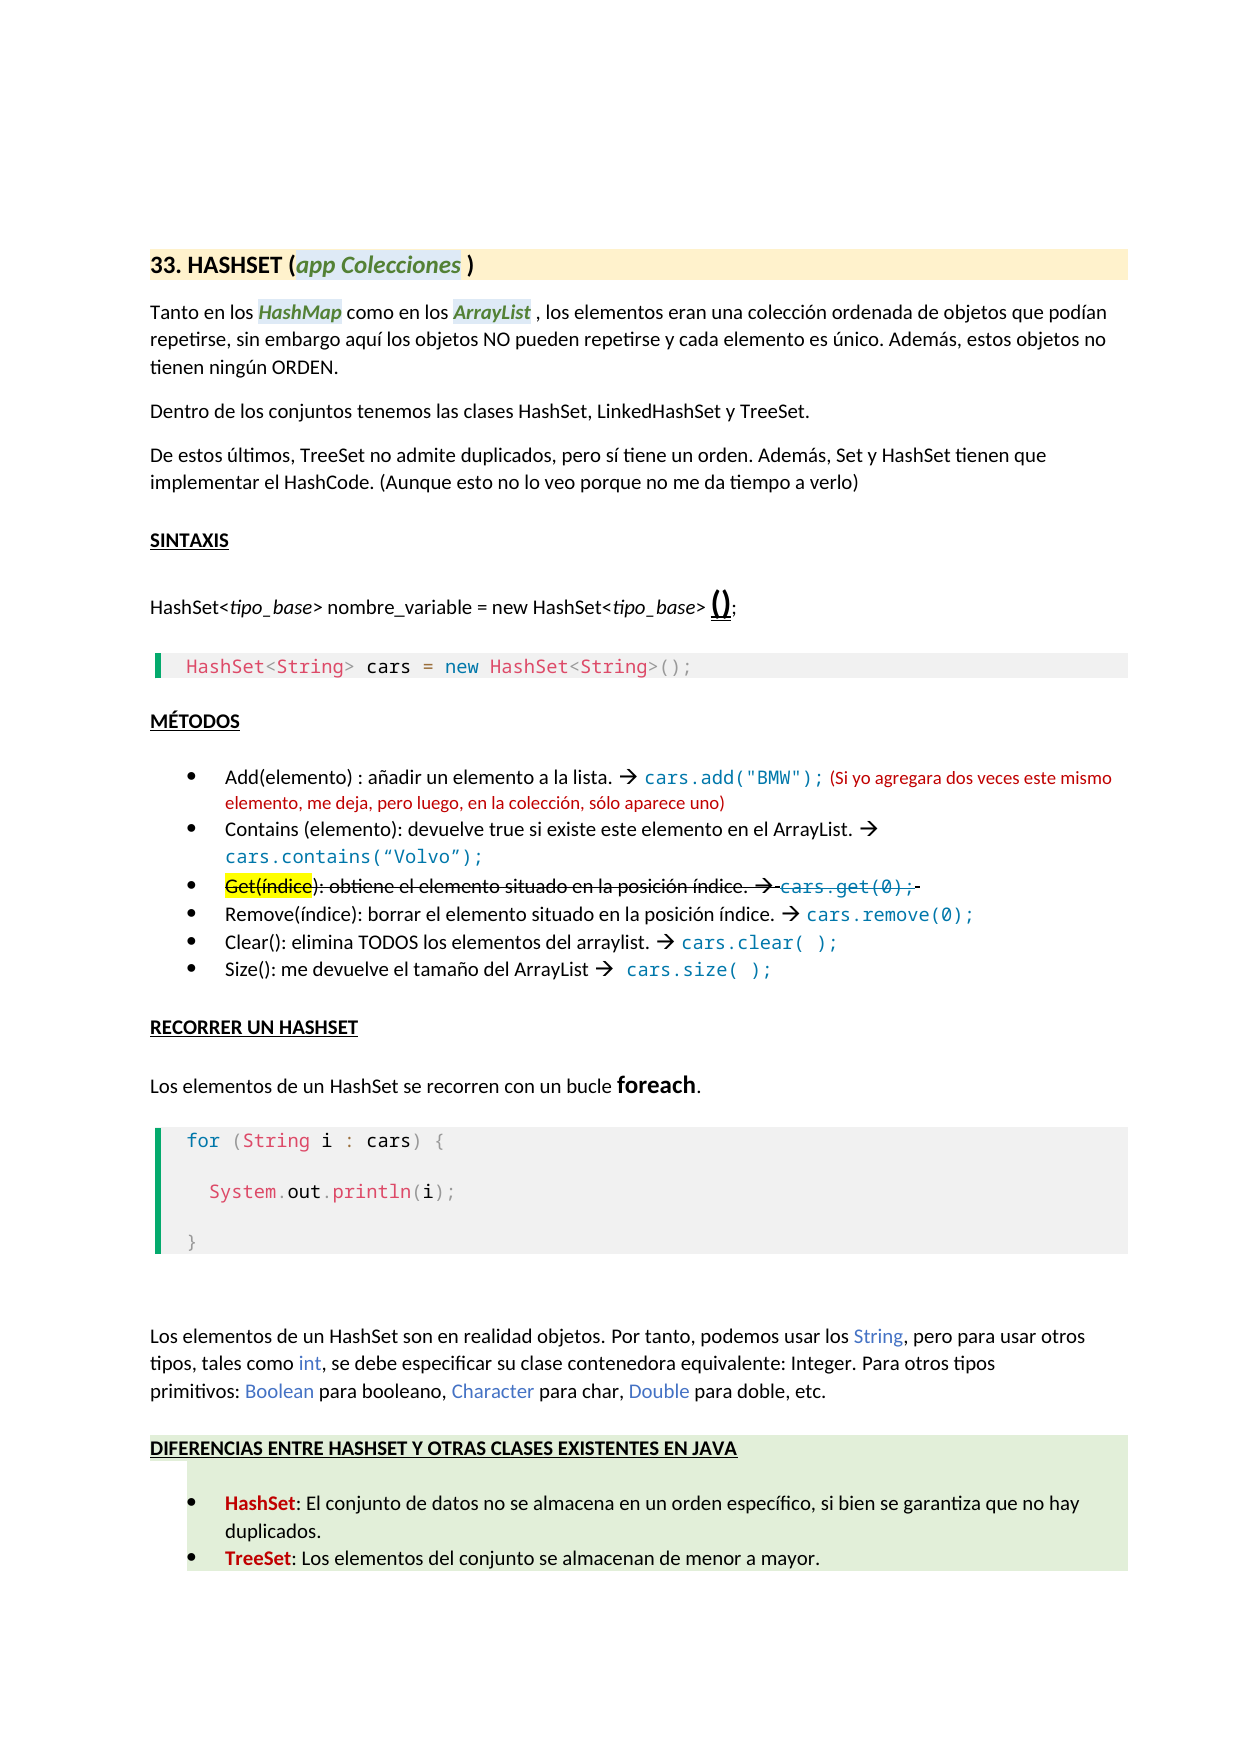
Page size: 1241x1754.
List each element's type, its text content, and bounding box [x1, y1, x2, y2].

text DIFERENCIAS ENTRE HASHSET Y OTRAS CLASES EXISTENTES EN JAVA [150, 1435, 1128, 1461]
text } [161, 1228, 1128, 1254]
list HashSet: El conjunto de datos no se almacena en un orden específico, si bien se garantiza que no hay duplicados. [187, 1491, 1128, 1543]
text SINTAXIS [150, 527, 1128, 552]
list Clear(): elimina TODOS los elementos del arraylist.  cars.clear( ); [187, 929, 1128, 954]
list HASHSET (app Colecciones ) [150, 249, 1128, 280]
text System.out.println(i); [161, 1178, 1128, 1203]
text HashSet<tipo_base> nombre_variable = new HashSet<tipo_base> (); [150, 582, 1128, 623]
text De estos últimos, TreeSet no admite duplicados, pero sí tiene un orden. Además, Set y HashSet tienen que implementar el HashCode. (Aunque esto no lo veo porque no me da tiempo a verlo) [150, 442, 1128, 495]
text Los elementos de un HashSet son en realidad objetos. Por tanto, podemos usar los String, pero para usar otros tipos, tales como int, se debe especificar su clase contenedora equivalente: Integer. Para otros tipos primitivos: Boolean para booleano, Character para char, Double para doble, etc. [150, 1323, 1128, 1403]
text MÉTODOS [150, 708, 1128, 734]
text RECORRER UN HASHSET [150, 1014, 1128, 1039]
list Contains (elemento): devuelve true si existe este elemento en el ArrayList.  cars.contains(“Volvo”); [187, 816, 1128, 869]
list TreeSet: Los elementos del conjunto se almacenan de menor a mayor. [187, 1545, 1128, 1571]
text Tanto en los HashMap como en los ArrayList , los elementos eran una colección ordenada de objetos que podían repetirse, sin embargo aquí los objetos NO pueden repetirse y cada elemento es único. Además, estos objetos no tienen ningún ORDEN. [150, 299, 1128, 379]
list Add(elemento) : añadir un elemento a la lista.  cars.add("BMW"); (Si yo agregara dos veces este mismo elemento, me deja, pero luego, en la colección, sólo aparece uno) [187, 764, 1128, 814]
text HashSet<String> cars = new HashSet<String>(); [161, 653, 1128, 678]
list Remove(índice): borrar el elemento situado en la posición índice.  cars.remove(0); [187, 901, 1128, 927]
text for (String i : cars) { [155, 1127, 1128, 1153]
text Los elementos de un HashSet se recorren con un bucle foreach. [150, 1069, 1128, 1100]
text Dentro de los conjuntos tenemos las clases HashSet, LinkedHashSet y TreeSet. [150, 398, 1128, 423]
list Size(): me devuelve el tamaño del ArrayList  cars.size( ); [187, 956, 1128, 982]
list Get(índice): obtiene el elemento situado en la posición índice.  cars.get(0); [187, 871, 1128, 899]
